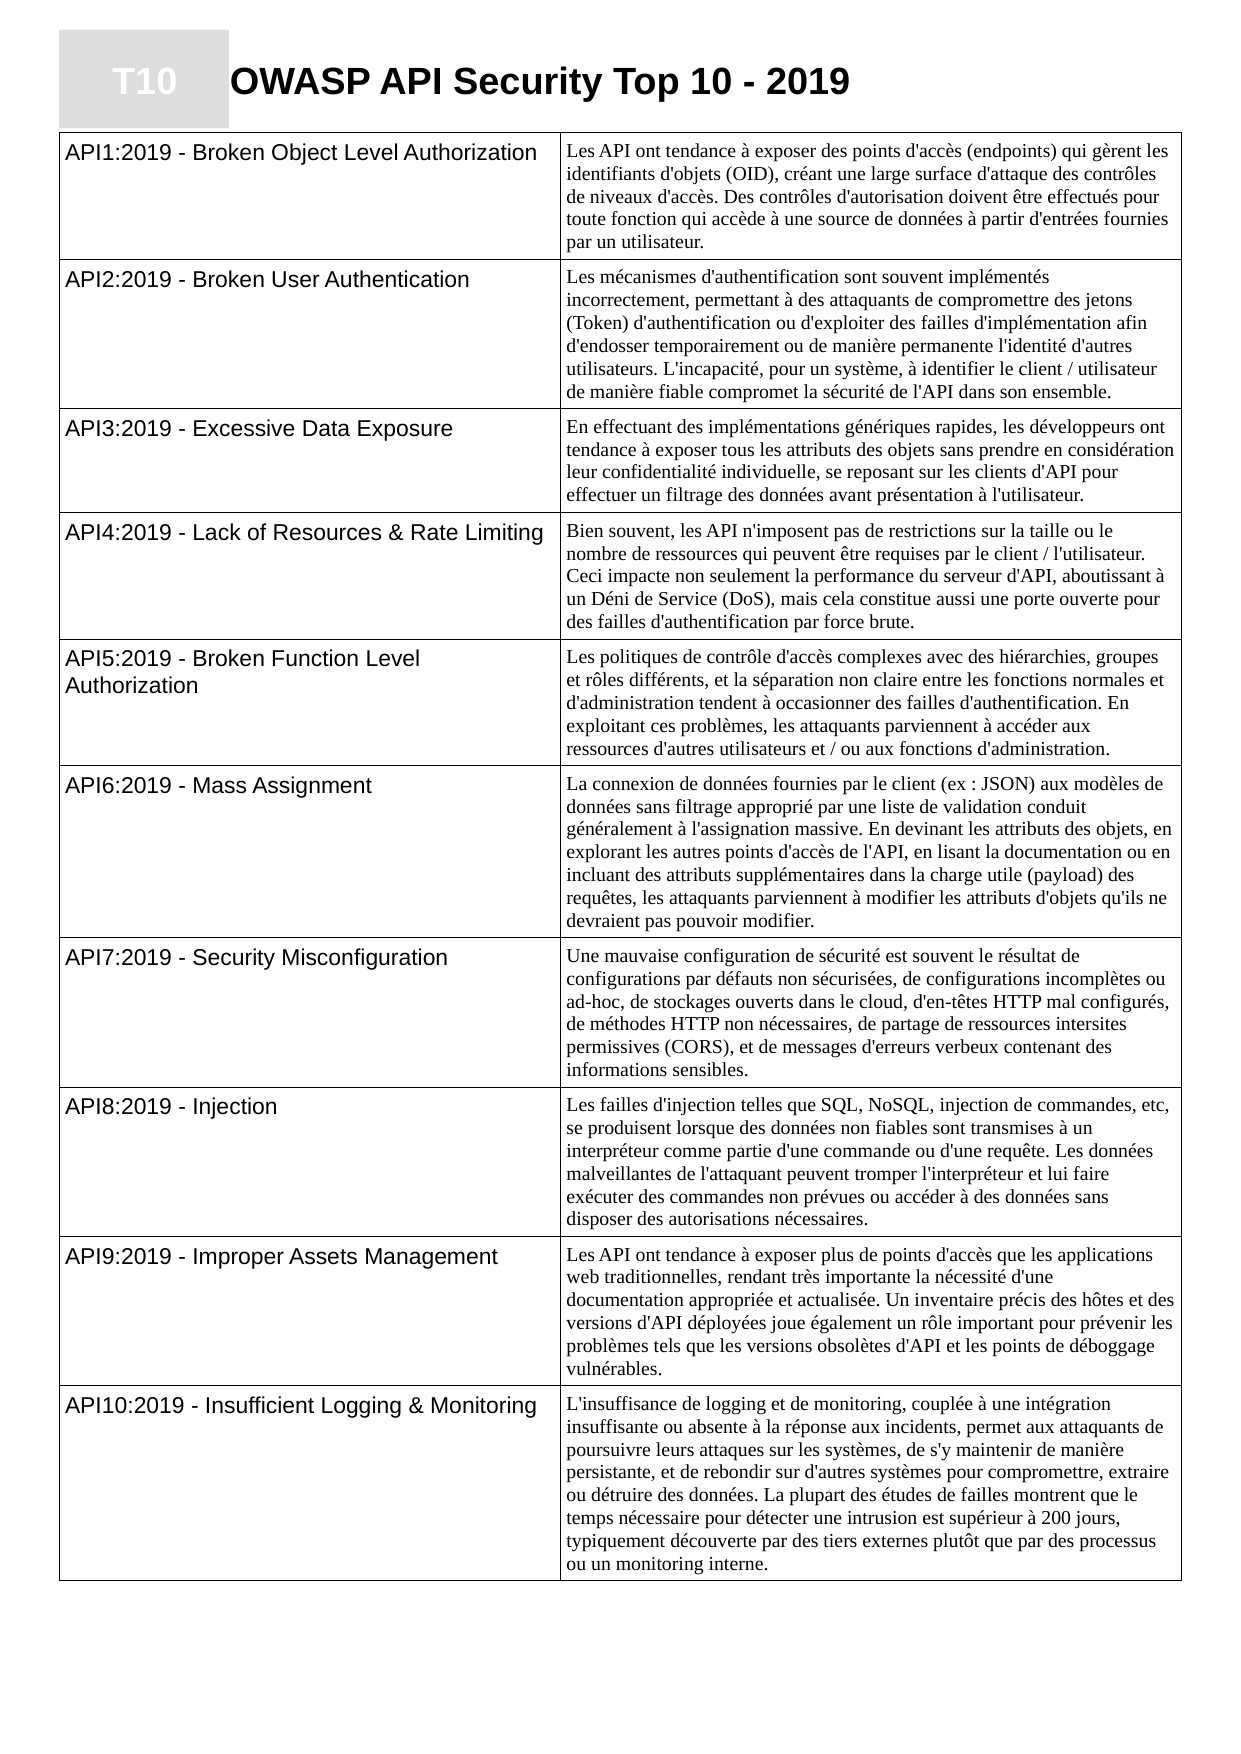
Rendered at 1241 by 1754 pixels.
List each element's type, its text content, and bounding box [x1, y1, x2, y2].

table_cell Bien souvent, les API n'imposent pas de restrictions sur la taille ou le nombre de ressources qui peuvent être requises par le client / l'utilisateur. Ceci impacte non seulement la performance du serveur d'API, aboutissant à un Déni de Service (DoS), mais cela constitue aussi une porte ouverte pour des failles d'authentification par force brute. [561, 513, 1181, 638]
table_cell Les politiques de contrôle d'accès complexes avec des hiérarchies, groupes et rôles différents, et la séparation non claire entre les fonctions normales et d'administration tendent à occasionner des failles d'authentification. En exploitant ces problèmes, les attaquants parviennent à accéder aux ressources d'autres utilisateurs et / ou aux fonctions d'administration. [561, 640, 1181, 765]
table_header Les API ont tendance à exposer des points d'accès (endpoints) qui gèrent les identifiants d'objets (OID), créant une large surface d'attaque des contrôles de niveaux d'accès. Des contrôles d'autorisation doivent être effectués pour toute fonction qui accède à une source de données à partir d'entrées fournies par un utilisateur. [561, 133, 1181, 259]
table_cell Les API ont tendance à exposer plus de points d'accès que les applications web traditionnelles, rendant très importante la nécessité d'une documentation appropriée et actualisée. Un inventaire précis des hôtes et des versions d'API déployées joue également un rôle important pour prévenir les problèmes tels que les versions obsolètes d'API et les points de déboggage vulnérables. [561, 1237, 1181, 1385]
table_cell API2:2019 - Broken User Authentication [60, 260, 560, 408]
table_cell API7:2019 - Security Misconfiguration [60, 938, 560, 1087]
table_cell Les failles d'injection telles que SQL, NoSQL, injection de commandes, etc, se produisent lorsque des données non fiables sont transmises à un interpréteur comme partie d'une commande ou d'une requête. Les données malveillantes de l'attaquant peuvent tromper l'interpréteur et lui faire exécuter des commandes non prévues ou accéder à des données sans disposer des autorisations nécessaires. [561, 1088, 1181, 1236]
table_cell API9:2019 - Improper Assets Management [60, 1237, 560, 1385]
table_cell API5:2019 - Broken Function Level Authorization [60, 640, 560, 765]
table_cell La connexion de données fournies par le client (ex : JSON) aux modèles de données sans filtrage approprié par une liste de validation conduit généralement à l'assignation massive. En devinant les attributs des objets, en explorant les autres points d'accès de l'API, en lisant la documentation ou en incluant des attributs supplémentaires dans la charge utile (payload) des requêtes, les attaquants parviennent à modifier les attributs d'objets qu'ils ne devraient pas pouvoir modifier. [561, 766, 1181, 937]
table_cell Les mécanismes d'authentification sont souvent implémentés incorrectement, permettant à des attaquants de compromettre des jetons (Token) d'authentification ou d'exploiter des failles d'implémentation afin d'endosser temporairement ou de manière permanente l'identité d'autres utilisateurs. L'incapacité, pour un système, à identifier le client / utilisateur de manière fiable compromet la sécurité de l'API dans son ensemble. [561, 260, 1181, 408]
table_cell L'insuffisance de logging et de monitoring, couplée à une intégration insuffisante ou absente à la réponse aux incidents, permet aux attaquants de poursuivre leurs attaques sur les systèmes, de s'y maintenir de manière persistante, et de rebondir sur d'autres systèmes pour compromettre, extraire ou détruire des données. La plupart des études de failles montrent que le temps nécessaire pour détecter une intrusion est supérieur à 200 jours, typiquement découverte par des tiers externes plutôt que par des processus ou un monitoring interne. [561, 1386, 1181, 1580]
table_cell Une mauvaise configuration de sécurité est souvent le résultat de configurations par défauts non sécurisées, de configurations incomplètes ou ad-hoc, de stockages ouverts dans le cloud, d'en-têtes HTTP mal configurés, de méthodes HTTP non nécessaires, de partage de ressources intersites permissives (CORS), et de messages d'erreurs verbeux contenant des informations sensibles. [561, 938, 1181, 1087]
table_cell API3:2019 - Excessive Data Exposure [60, 409, 560, 512]
table_cell API10:2019 - Insufficient Logging & Monitoring [60, 1386, 560, 1580]
table_cell API8:2019 - Injection [60, 1088, 560, 1236]
table_cell API6:2019 - Mass Assignment [60, 766, 560, 937]
table_cell En effectuant des implémentations génériques rapides, les développeurs ont tendance à exposer tous les attributs des objets sans prendre en considération leur confidentialité individuelle, se reposant sur les clients d'API pour effectuer un filtrage des données avant présentation à l'utilisateur. [561, 409, 1181, 512]
table_cell API4:2019 - Lack of Resources & Rate Limiting [60, 513, 560, 638]
table_header API1:2019 - Broken Object Level Authorization [60, 133, 560, 259]
